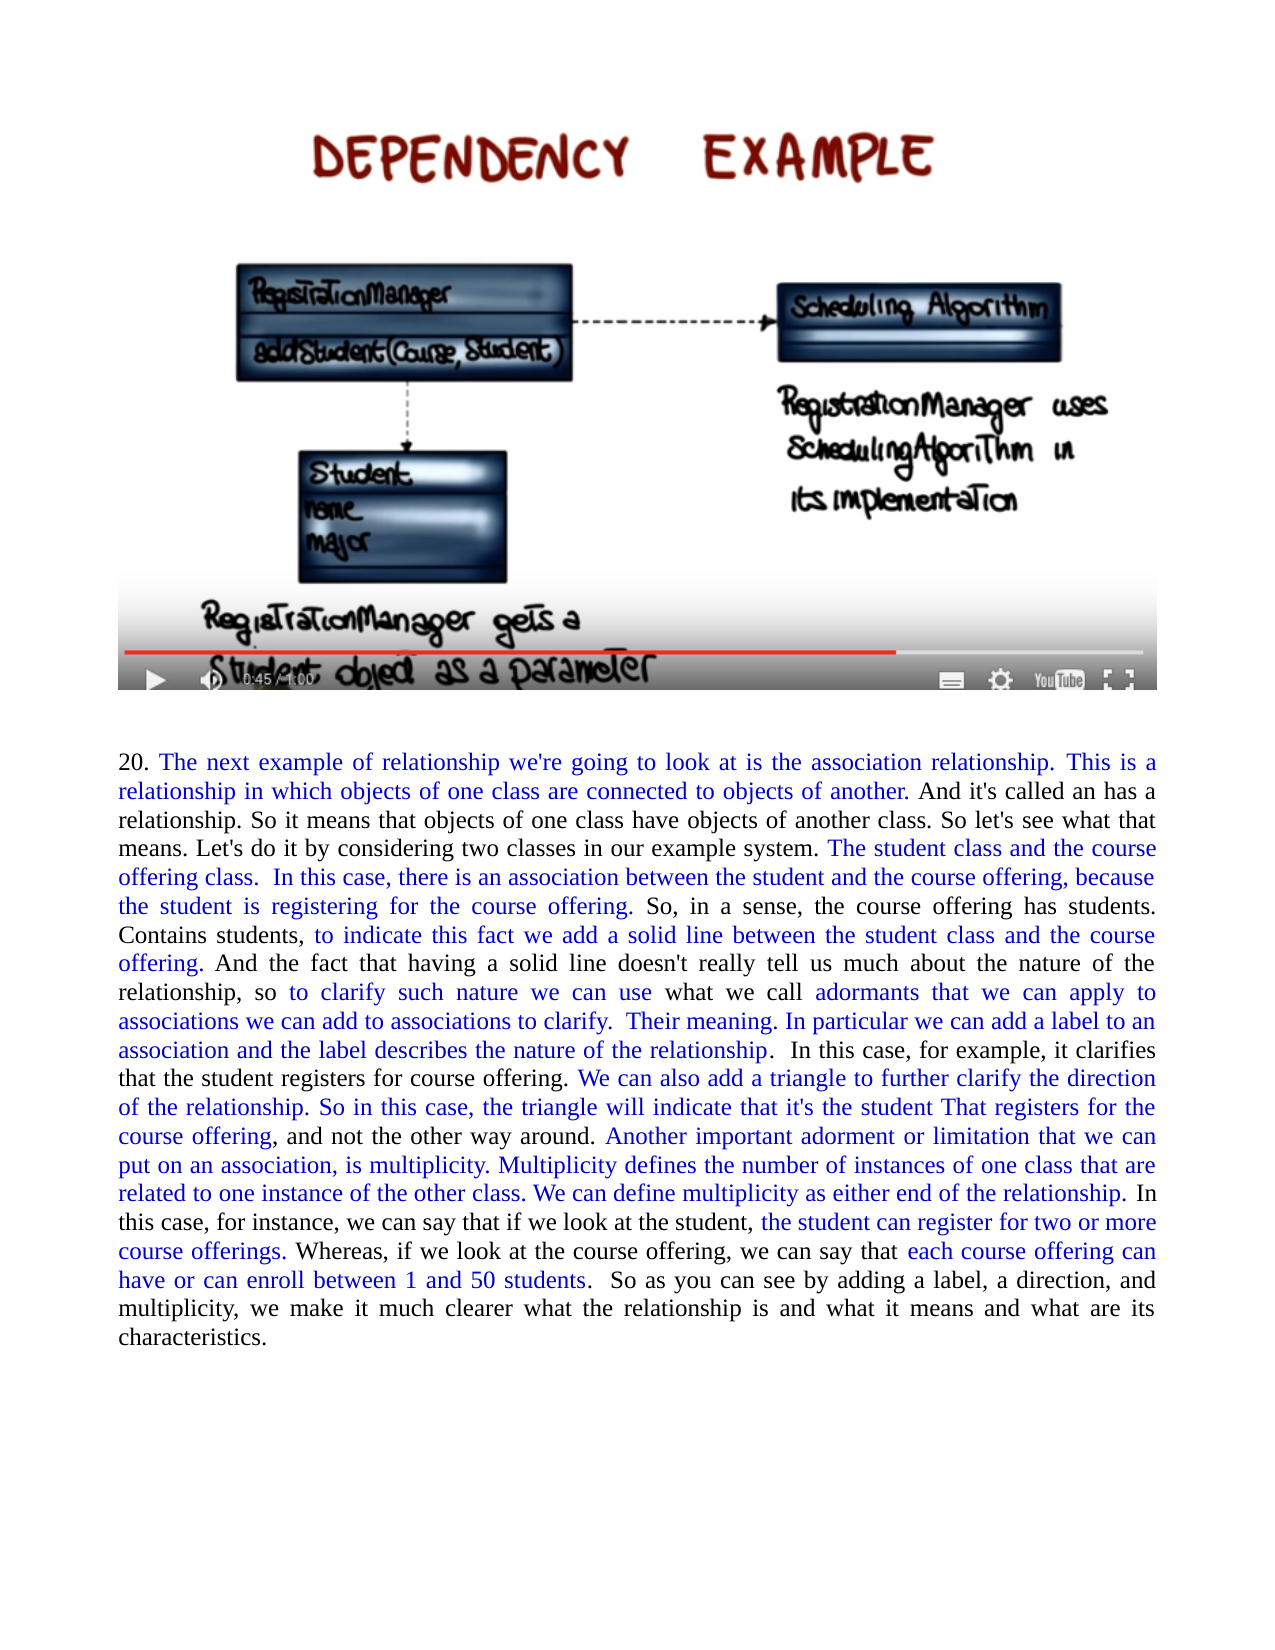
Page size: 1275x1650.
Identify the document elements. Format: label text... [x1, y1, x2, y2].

text 20. The next example of relationship we're going to look at is the association relationship. This is a relationship in which objects of one class are connected to objects of another. And it's called an has a relationship. So it means that objects of one class have objects of another class. So let's see what that means. Let's do it by considering two classes in our example system. The student class and the course offering class. In this case, there is an association between the student and the course offering, because the student is registering for the course offering. So, in a sense, the course offering has students. Contains students, to indicate this fact we add a solid line between the student class and the course offering. And the fact that having a solid line doesn't really tell us much about the nature of the relationship, so to clarify such nature we can use what we call adormants that we can apply to associations we can add to associations to clarify. Their meaning. In particular we can add a label to an association and the label describes the nature of the relationship. In this case, for example, it clarifies that the student registers for course offering. We can also add a triangle to further clarify the direction of the relationship. So in this case, the triangle will indicate that it's the student That registers for the course offering, and not the other way around. Another important adorment or limitation that we can put on an association, is multiplicity. Multiplicity defines the number of instances of one class that are related to one instance of the other class. We can define multiplicity as either end of the relationship. In this case, for instance, we can say that if we look at the student, the student can register for two or more course offerings. Whereas, if we look at the course offering, we can say that each course offering can have or can enroll between 1 and 50 students. So as you can see by adding a label, a direction, and multiplicity, we make it much clearer what the relationship is and what it means and what are its characteristics. [118, 747, 1157, 1351]
picture [118, 118, 1157, 690]
